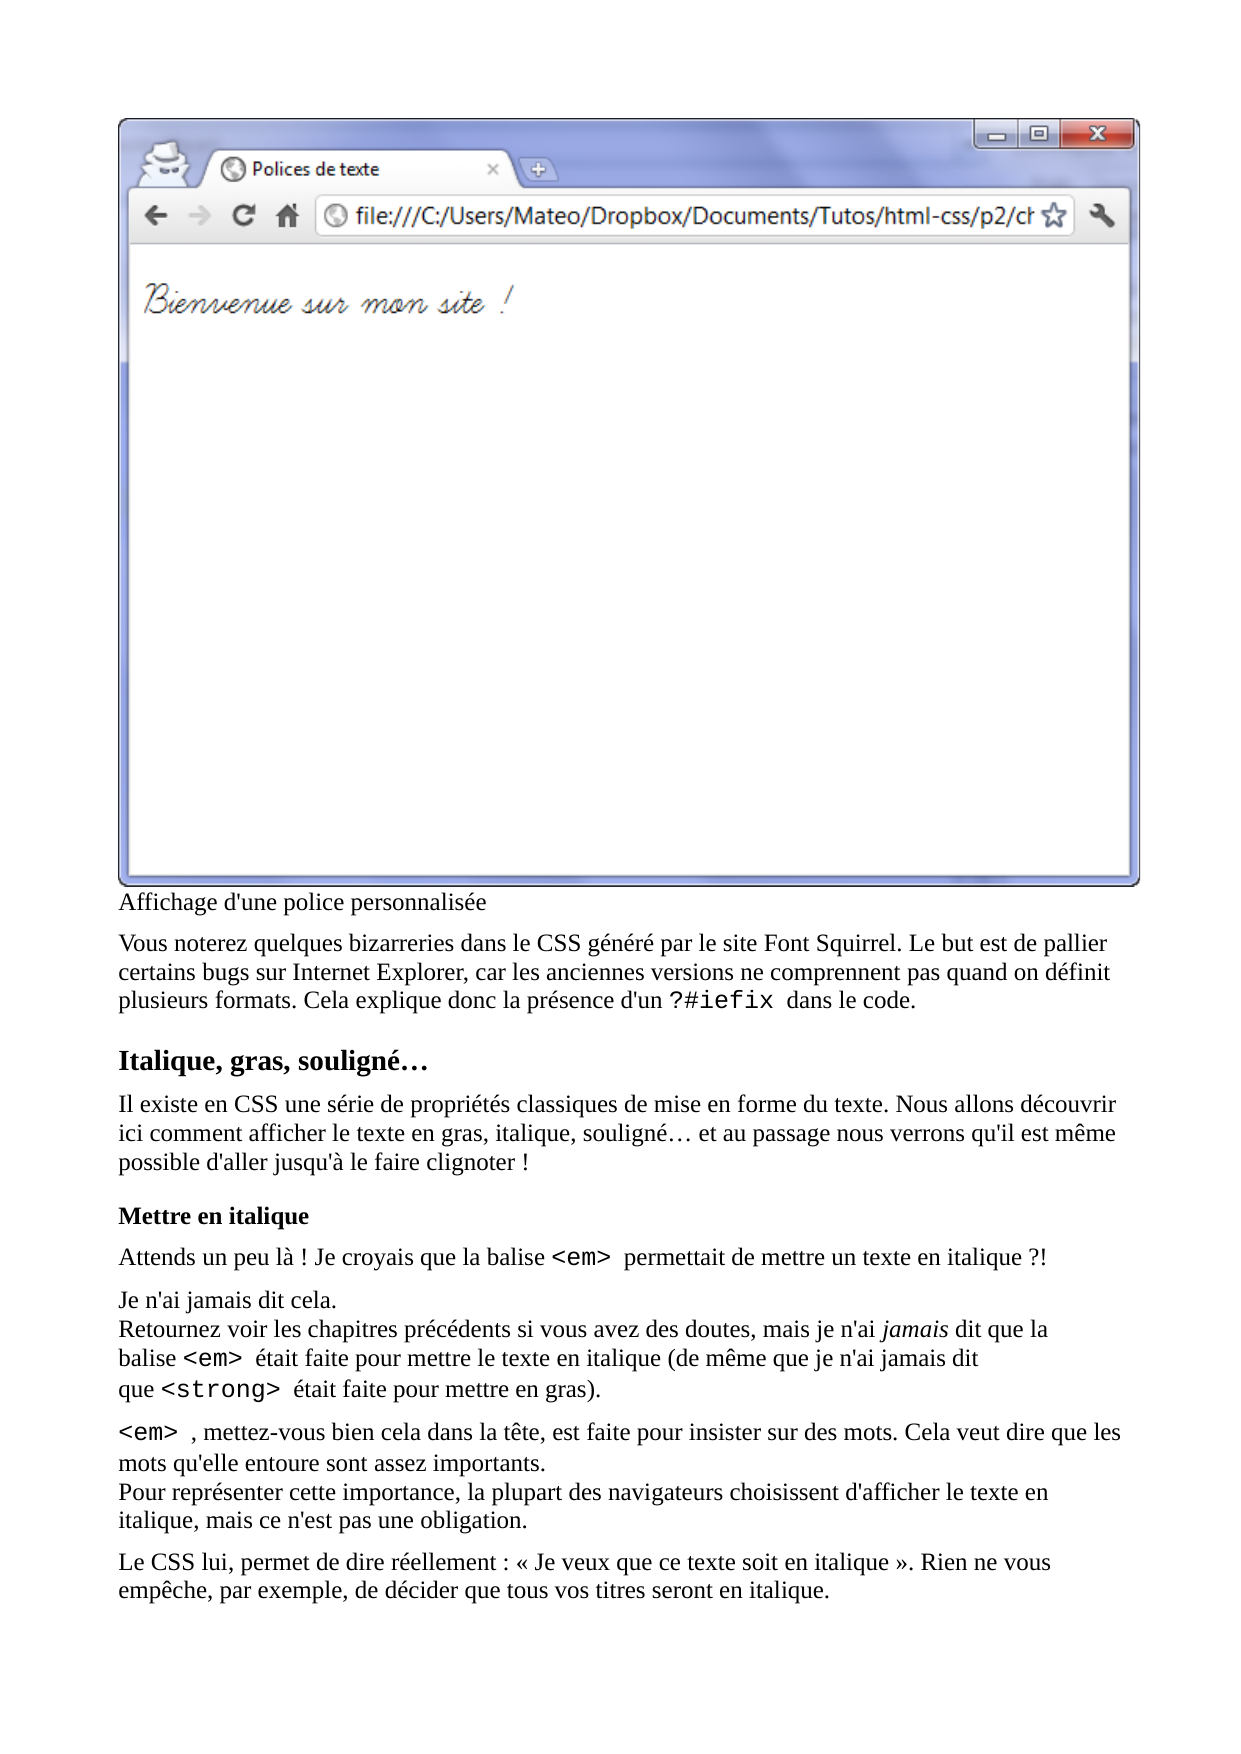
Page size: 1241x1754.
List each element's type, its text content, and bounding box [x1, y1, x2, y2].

subtitle Mettre en italique [118, 1201, 1122, 1229]
text Le CSS lui, permet de dire réellement : « Je veux que ce texte soit en italique ». Rien ne vous empêche, par exemple, de décider que tous vos titres seront en italique. [118, 1547, 1122, 1604]
text Il existe en CSS une série de propriétés classiques de mise en forme du texte. Nous allons découvrir ici comment afficher le texte en gras, italique, souligné… et au passage nous verrons qu'il est même possible d'aller jusqu'à le faire clignoter ! [118, 1089, 1122, 1176]
text Affichage d'une police personnalisée [118, 887, 1122, 916]
text Je n'ai jamais dit cela. Retournez voir les chapitres précédents si vous avez des doutes, mais je n'ai jamais dit que la balise <em> était faite pour mettre le texte en italique (de même que je n'ai jamais dit que <strong> était faite pour mettre en gras). [118, 1285, 1122, 1404]
text <em> , mettez-vous bien cela dans la tête, est faite pour insister sur des mots. Cela veut dire que les mots qu'elle entoure sont assez importants. Pour représenter cette importance, la plupart des navigateurs choisissent d'afficher le texte en italique, mais ce n'est pas une obligation. [118, 1417, 1122, 1534]
picture [118, 118, 1141, 887]
text Attends un peu là ! Je croyais que la balise <em> permettait de mettre un texte en italique ?! [118, 1242, 1122, 1273]
text Vous noterez quelques bizarreries dans le CSS généré par le site Font Squirrel. Le but est de pallier certains bugs sur Internet Explorer, car les anciennes versions ne comprennent pas quand on définit plusieurs formats. Cela explique donc la présence d'un ?#iefix dans le code. [118, 928, 1122, 1016]
subtitle Italique, gras, souligné… [118, 1043, 1122, 1077]
